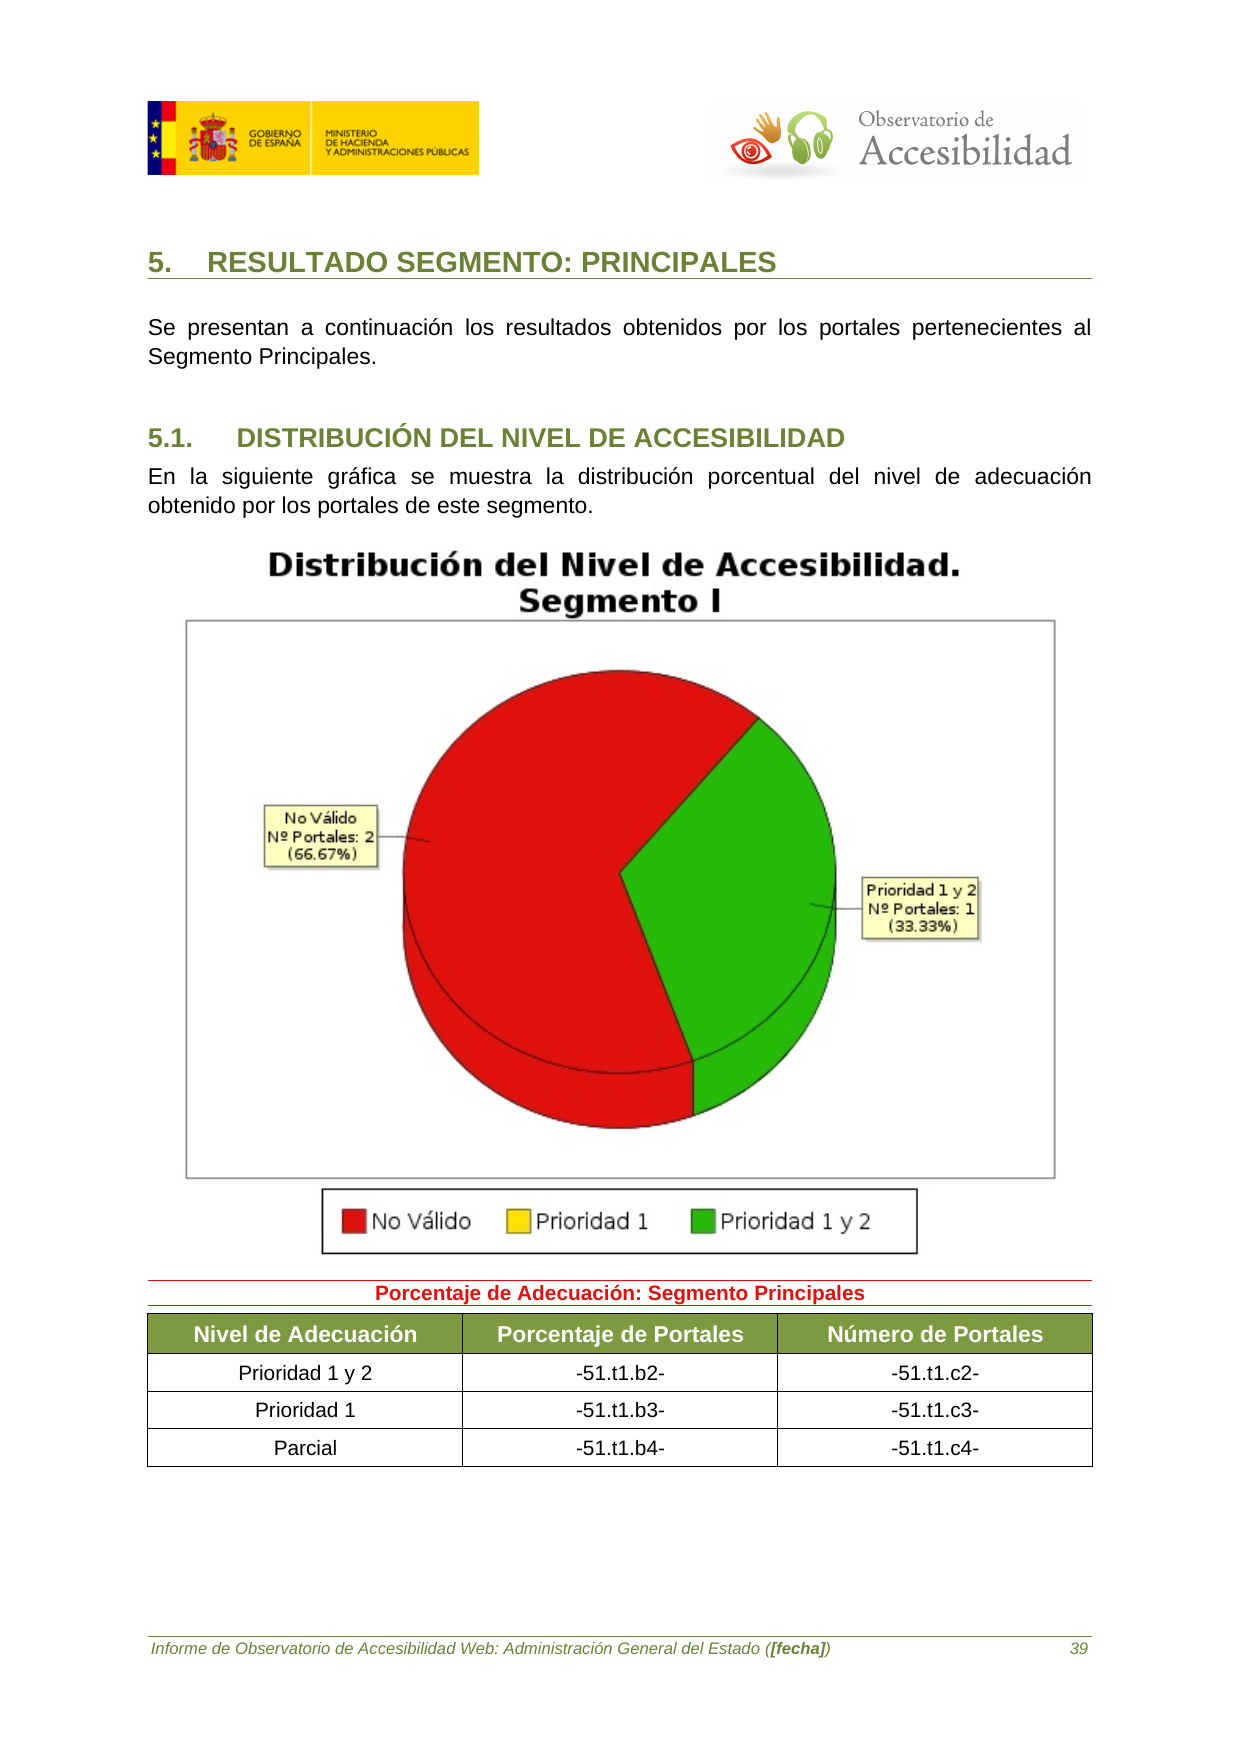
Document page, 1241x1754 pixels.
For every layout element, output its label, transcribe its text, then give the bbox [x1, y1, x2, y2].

table_cell -51.t1.c4- [778, 1429, 1092, 1466]
table_cell Parcial [148, 1429, 462, 1466]
table_header Porcentaje de Portales [463, 1314, 777, 1353]
picture [147, 101, 479, 175]
table_cell -51.t1.b4- [463, 1429, 777, 1466]
text Porcentaje de Adecuación: Segmento Principales [148, 1281, 1092, 1305]
text En la siguiente gráfica se muestra la distribución porcentual del nivel de adecuación obtenido por los portales de este segmento. [148, 463, 1092, 518]
table_header Número de Portales [778, 1314, 1092, 1353]
subtitle Resultado Segmento: Principales [148, 245, 1092, 278]
table_cell -51.t1.b2- [463, 1354, 777, 1391]
picture [710, 102, 1086, 185]
subtitle Distribución del nivel de accesibilidad [148, 422, 1092, 453]
text Se presentan a continuación los resultados obtenidos por los portales pertenecientes al Segmento Principales. [148, 314, 1092, 369]
picture [178, 545, 1062, 1256]
table_cell Prioridad 1 y 2 [148, 1354, 462, 1391]
table_cell -51.t1.b3- [463, 1392, 777, 1428]
table_cell -51.t1.c3- [778, 1392, 1092, 1428]
table_cell Prioridad 1 [148, 1392, 462, 1428]
table_header Nivel de Adecuación [148, 1314, 462, 1353]
table_cell -51.t1.c2- [778, 1354, 1092, 1391]
